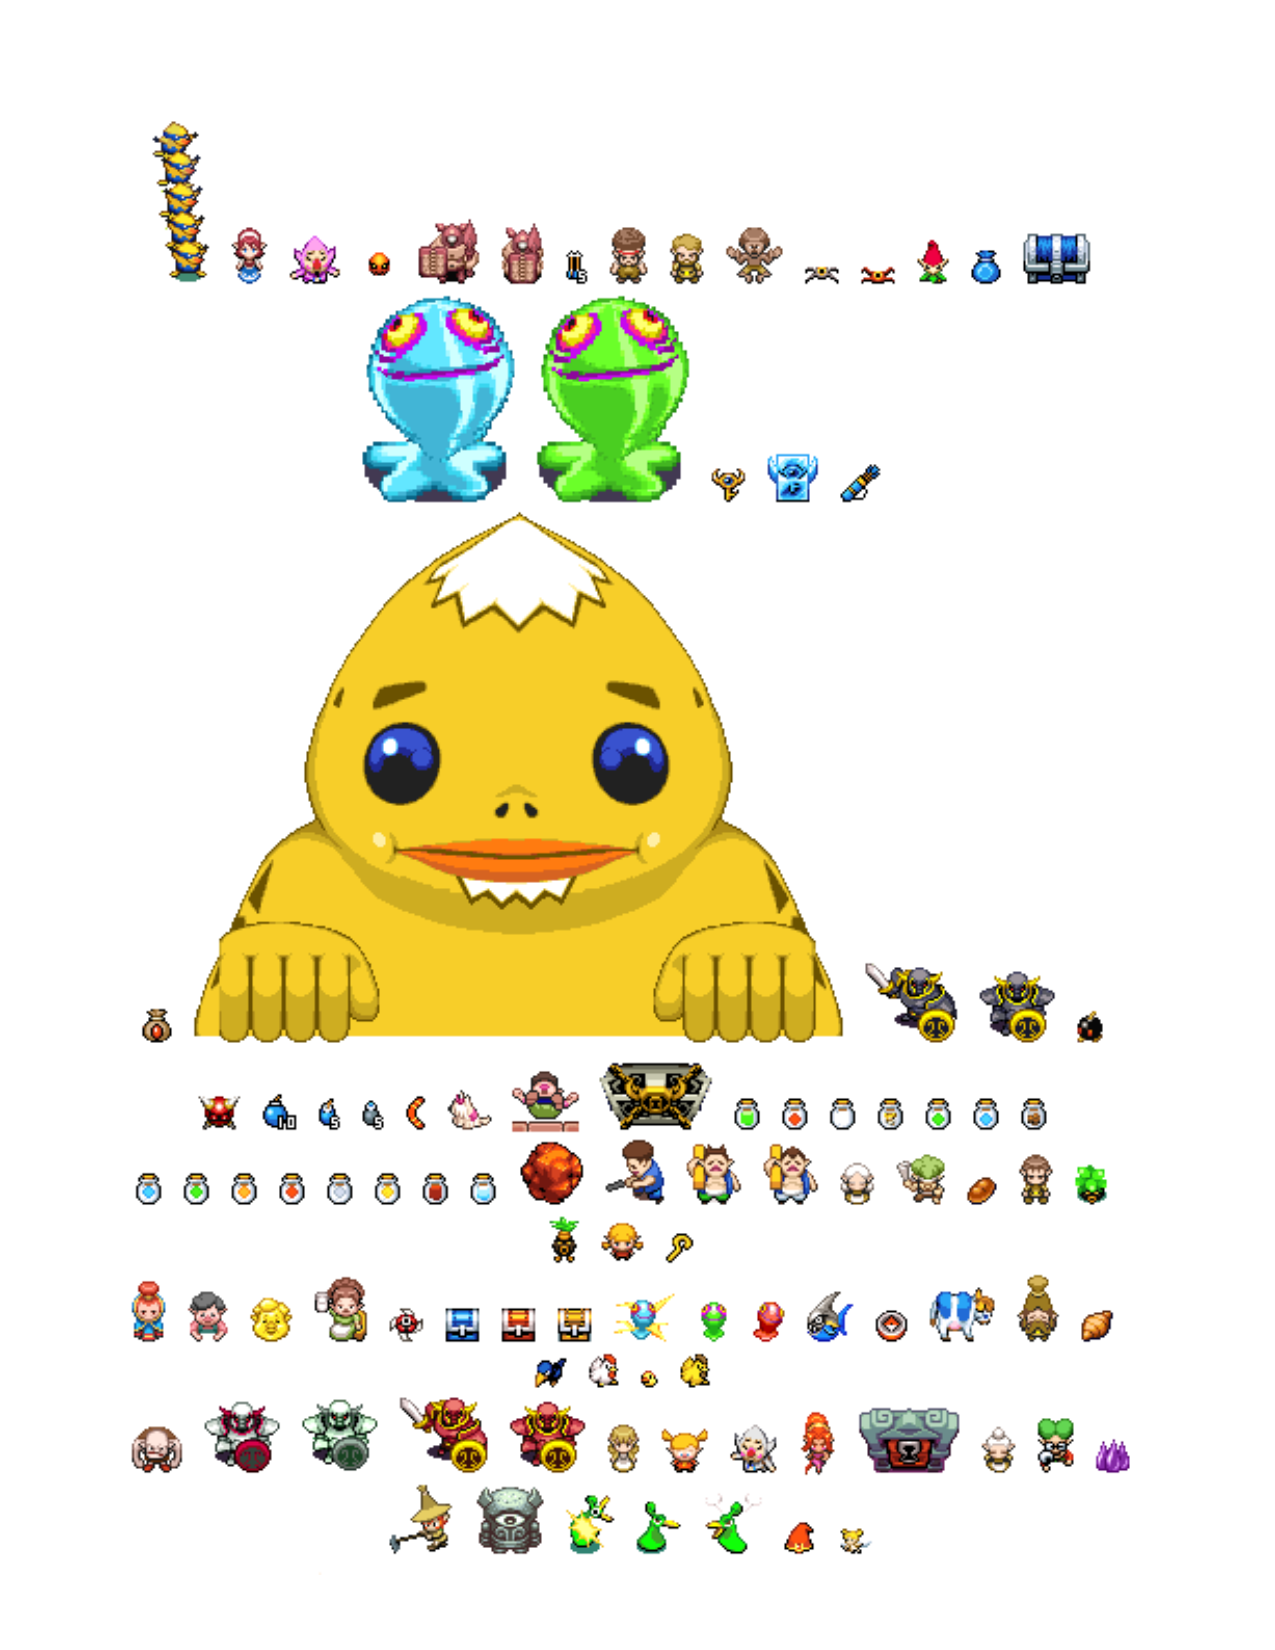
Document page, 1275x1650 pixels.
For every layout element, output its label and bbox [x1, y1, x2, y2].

picture [118, 118, 1157, 1575]
